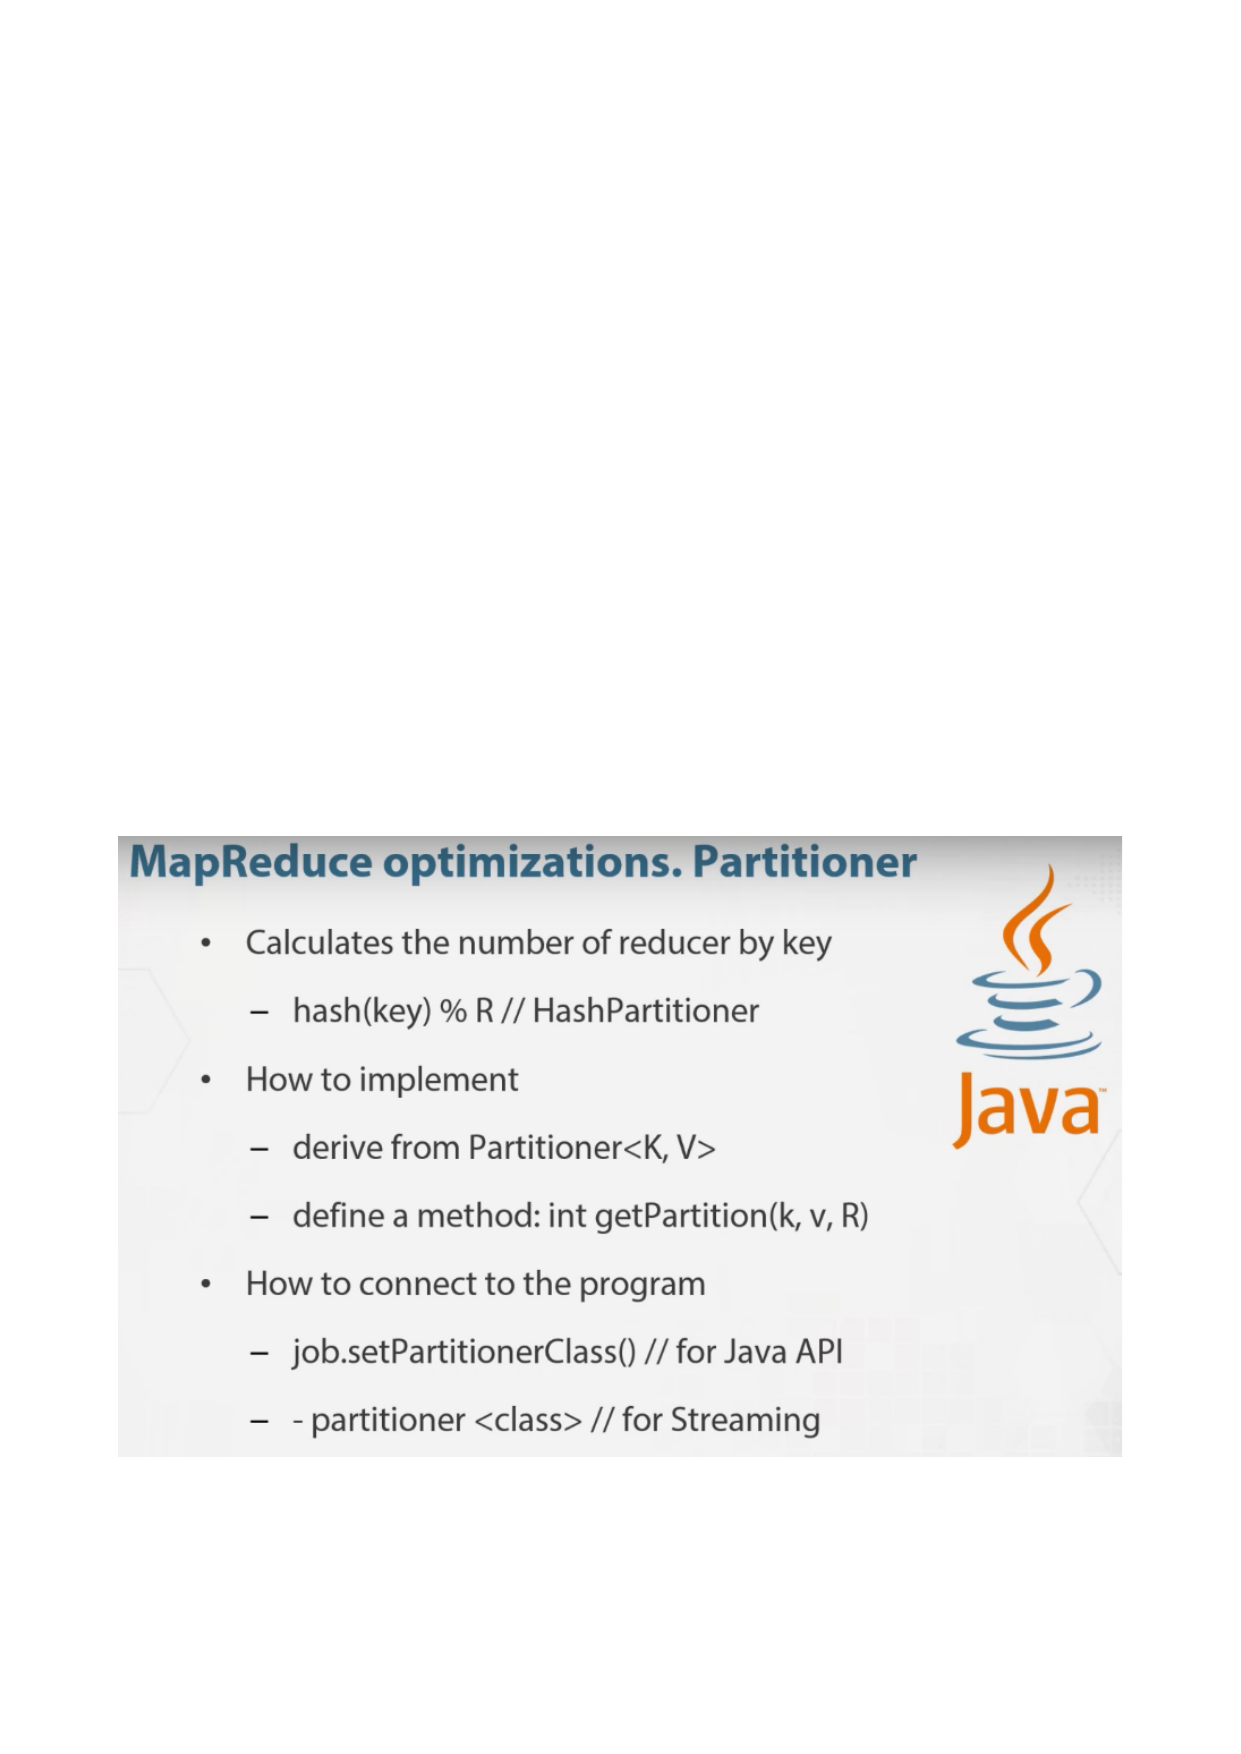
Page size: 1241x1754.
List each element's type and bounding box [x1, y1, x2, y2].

picture [118, 836, 1123, 1457]
